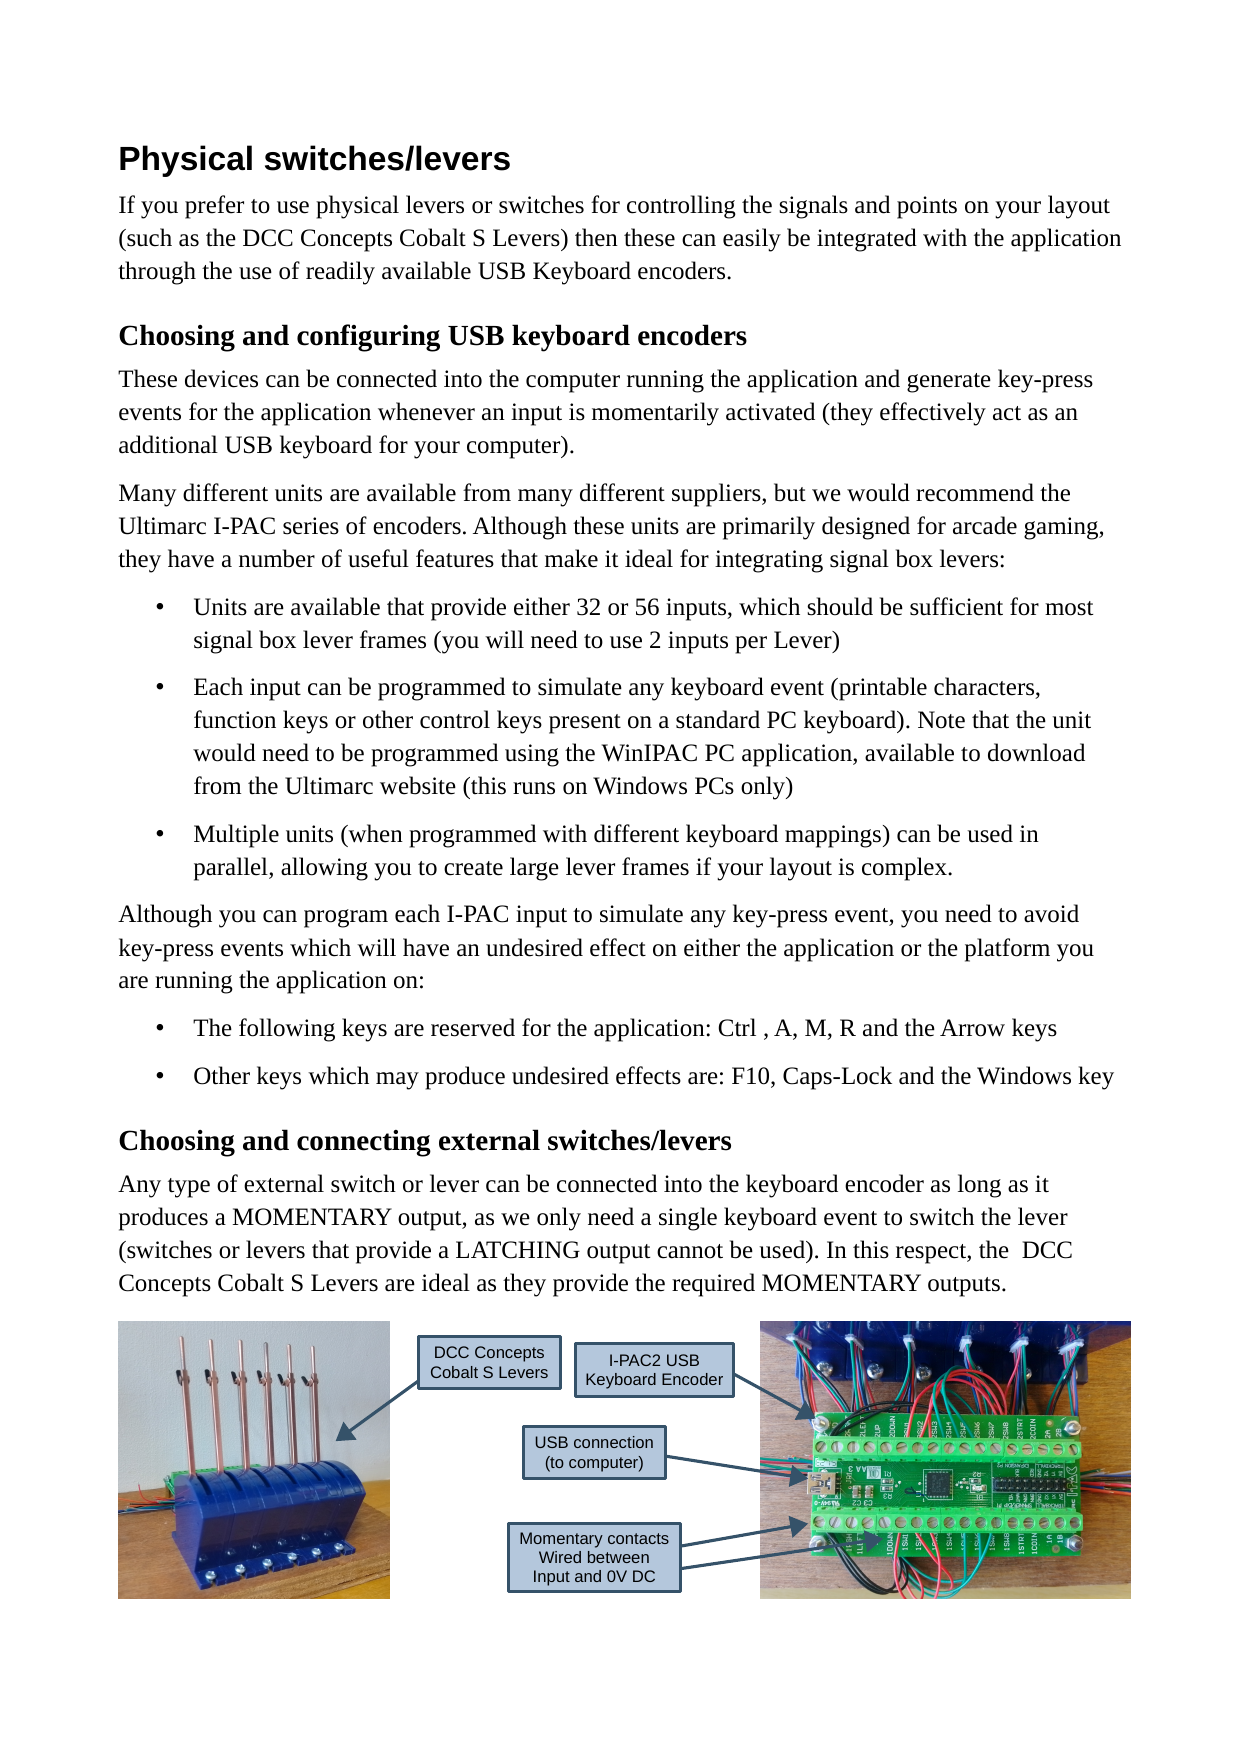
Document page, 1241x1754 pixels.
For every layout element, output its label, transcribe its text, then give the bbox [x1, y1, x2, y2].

list Multiple units (when programmed with different keyboard mappings) can be used in parallel, allowing you to create large lever frames if your layout is complex. [156, 819, 1122, 881]
text Although you can program each I-PAC input to simulate any key-press event, you need to avoid key-press events which will have an undesired effect on either the application or the platform you are running the application on: [118, 899, 1122, 994]
subtitle Choosing and configuring USB keyboard encoders [118, 318, 1122, 352]
picture [760, 1321, 1131, 1599]
list Other keys which may produce undesired effects are: F10, Caps-Lock and the Windows key [156, 1061, 1122, 1089]
list The following keys are reserved for the application: Ctrl , A, M, R and the Arrow keys [156, 1013, 1122, 1042]
picture [258, 1321, 390, 1599]
text These devices can be connected into the computer running the application and generate key-press events for the application whenever an input is momentarily activated (they effectively act as an additional USB keyboard for your computer). [118, 364, 1122, 459]
text Many different units are available from many different suppliers, but we would recommend the Ultimarc I-PAC series of encoders. Although these units are primarily designed for arcade gaming, they have a number of useful features that make it ideal for integrating signal box levers: [118, 478, 1122, 573]
list Units are available that provide either 32 or 56 inputs, which should be sufficient for most signal box lever frames (you will need to use 2 inputs per Lever) [156, 592, 1122, 653]
list Each input can be programmed to simulate any keyboard event (printable characters, function keys or other control keys present on a standard PC keyboard). Note that the unit would need to be programmed using the WinIPAC PC application, available to download from the Ultimarc website (this runs on Windows PCs only) [156, 672, 1122, 800]
text Any type of external switch or lever can be connected into the keyboard encoder as long as it produces a MOMENTARY output, as we only need a single keyboard event to switch the lever (switches or levers that provide a LATCHING output cannot be used). In this respect, the DCC Concepts Cobalt S Levers are ideal as they provide the required MOMENTARY outputs. [118, 1169, 1122, 1297]
text If you prefer to use physical levers or switches for controlling the signals and points on your layout (such as the DCC Concepts Cobalt S Levers) then these can easily be integrated with the application through the use of readily available USB Keyboard encoders. [118, 190, 1122, 285]
subtitle Choosing and connecting external switches/levers [118, 1123, 1122, 1157]
subtitle Physical switches/levers [118, 139, 1122, 178]
